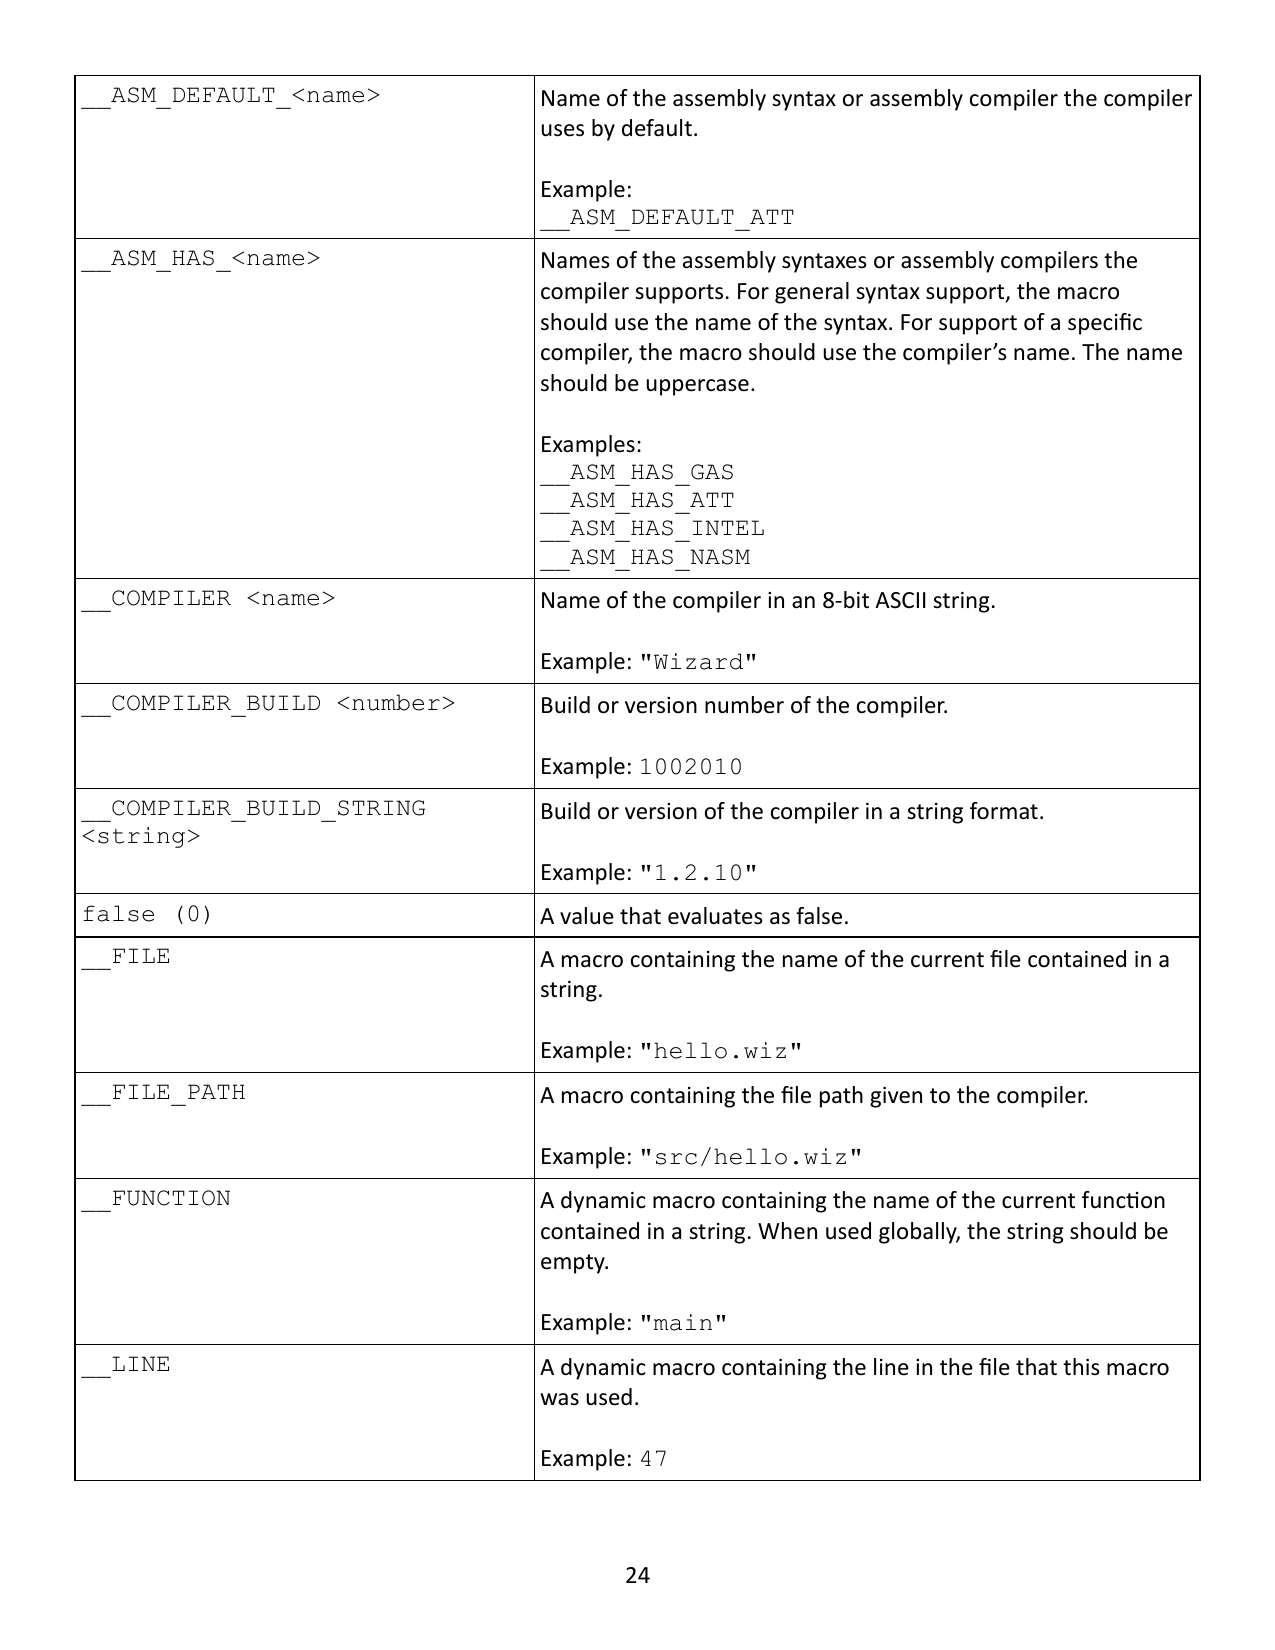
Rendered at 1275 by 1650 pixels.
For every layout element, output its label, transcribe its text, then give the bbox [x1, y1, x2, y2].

table_cell Name of the assembly syntax or assembly compiler the compiler uses by default. Example: __ASM_DEFAULT_ATT [535, 76, 1199, 238]
table_cell __ASM_DEFAULT_<name> [76, 76, 534, 238]
table_cell __FUNCTION [76, 1179, 534, 1344]
table_cell Build or version of the compiler in a string format. Example: "1.2.10" [535, 789, 1199, 893]
table_cell Build or version number of the compiler. Example: 1002010 [535, 684, 1199, 788]
table_cell __ASM_HAS_<name> [76, 239, 534, 577]
table_cell __COMPILER_BUILD <number> [76, 684, 534, 788]
table_cell __LINE [76, 1345, 534, 1480]
table_cell Names of the assembly syntaxes or assembly compilers the compiler supports. For general syntax support, the macro should use the name of the syntax. For support of a specific compiler, the macro should use the compiler’s name. The name should be uppercase. Examples: __ASM_HAS_GAS __ASM_HAS_ATT __ASM_HAS_INTEL __ASM_HAS_NASM [535, 239, 1199, 577]
table_cell A value that evaluates as false. [535, 894, 1199, 936]
table_cell false (0) [76, 894, 534, 936]
table_cell A macro containing the name of the current file contained in a string. Example: "hello.wiz" [535, 938, 1199, 1072]
table_cell A macro containing the file path given to the compiler. Example: "src/hello.wiz" [535, 1073, 1199, 1177]
table_cell A dynamic macro containing the name of the current function contained in a string. When used globally, the string should be empty. Example: "main" [535, 1179, 1199, 1344]
table_cell __FILE [76, 938, 534, 1072]
table_cell A dynamic macro containing the line in the file that this macro was used. Example: 47 [535, 1345, 1199, 1480]
table_cell __COMPILER <name> [76, 579, 534, 683]
table_cell __COMPILER_BUILD_STRING <string> [76, 789, 534, 893]
table_cell __FILE_PATH [76, 1073, 534, 1177]
table_cell Name of the compiler in an 8-bit ASCII string. Example: "Wizard" [535, 579, 1199, 683]
